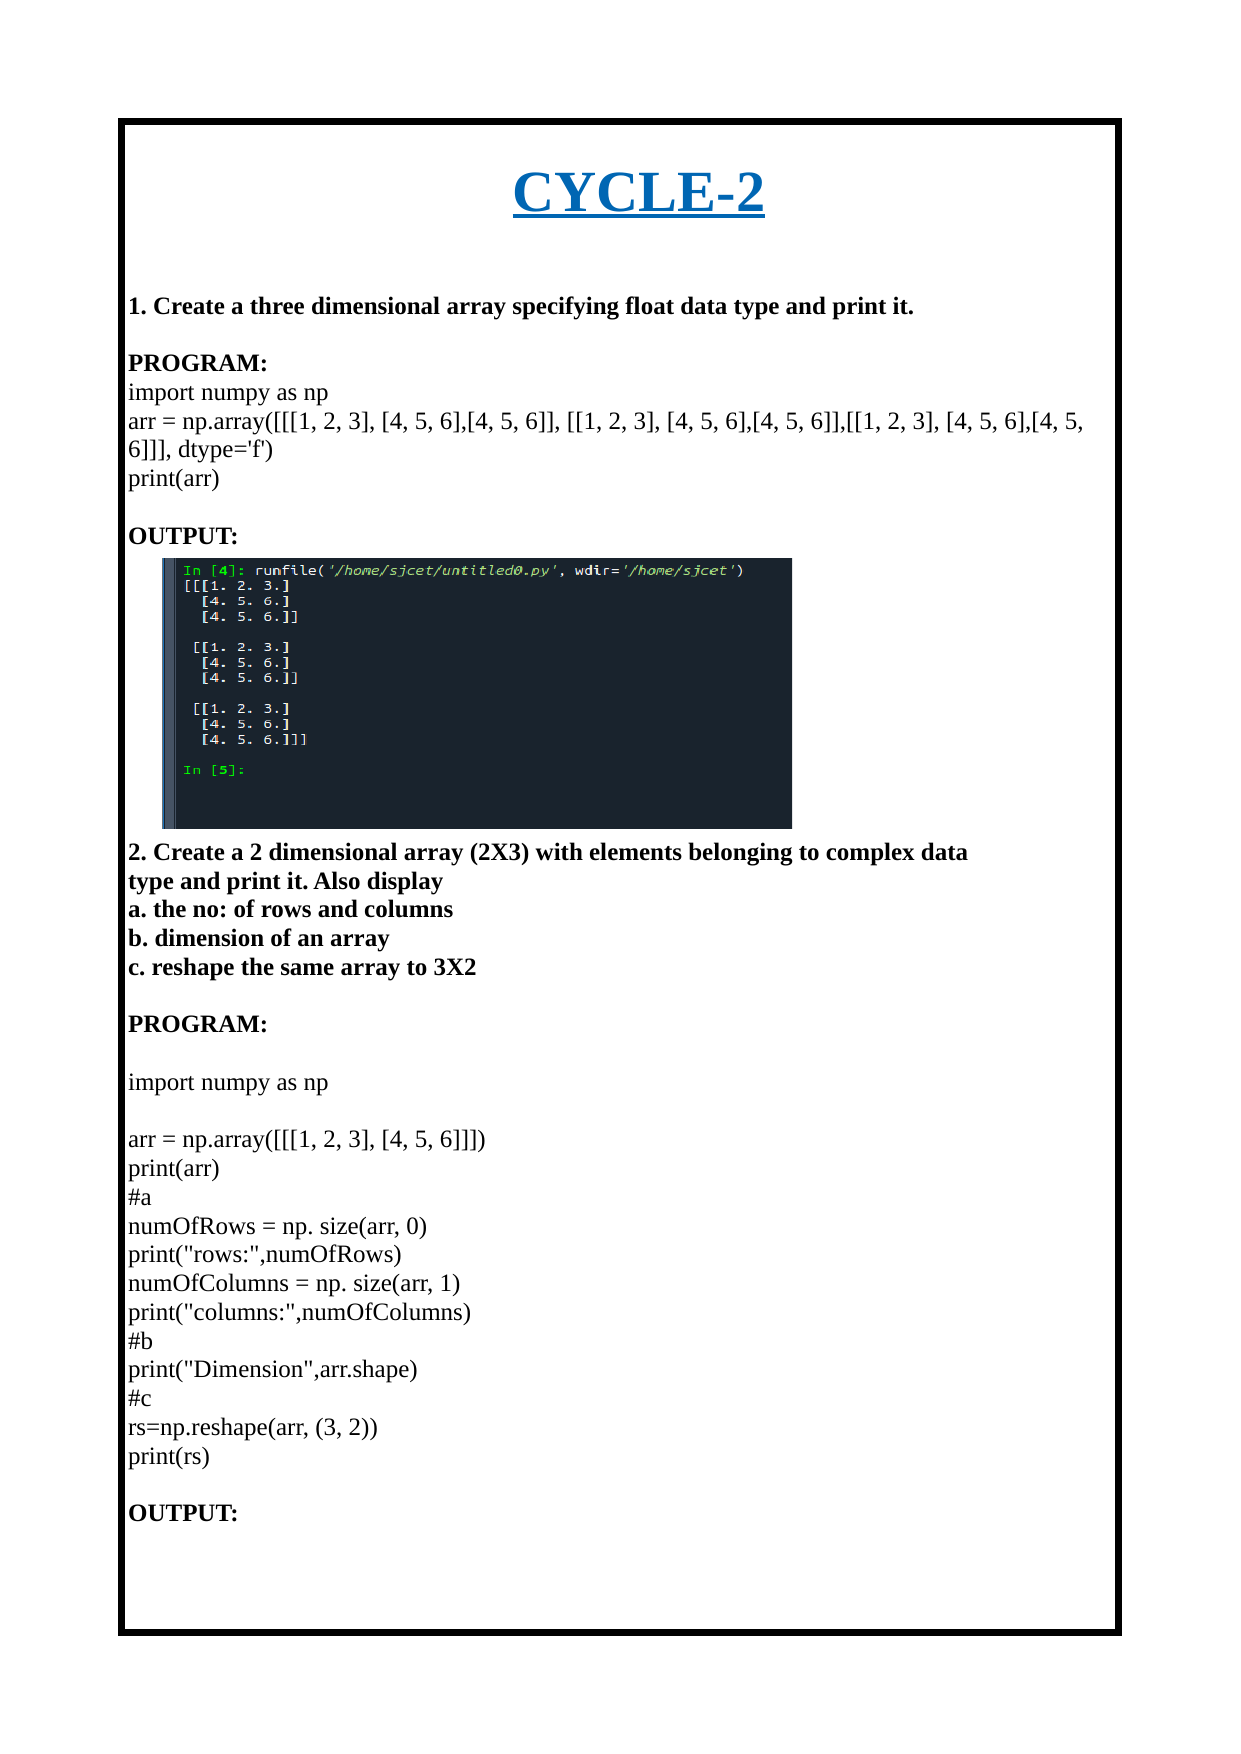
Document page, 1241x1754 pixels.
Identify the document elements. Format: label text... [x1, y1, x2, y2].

text numOfRows = np. size(arr, 0) [128, 1211, 1112, 1239]
text 2. Create a 2 dimensional array (2X3) with elements belonging to complex data [128, 837, 1112, 866]
text import numpy as np [128, 1067, 1112, 1096]
text arr = np.array([[[1, 2, 3], [4, 5, 6]]]) [128, 1124, 1112, 1153]
picture [519, 669, 793, 829]
text OUTPUT: [128, 521, 1112, 549]
text print(arr) [128, 1153, 1112, 1182]
text #c [128, 1383, 1112, 1412]
text rs=np.reshape(arr, (3, 2)) [128, 1412, 1112, 1441]
text c. reshape the same array to 3X2 [128, 952, 1112, 981]
text numOfColumns = np. size(arr, 1) [128, 1268, 1112, 1297]
text OUTPUT: [128, 1498, 1112, 1527]
text a. the no: of rows and columns [128, 894, 1112, 923]
text 1. Create a three dimensional array specifying float data type and print it. [128, 291, 1112, 319]
text PROGRAM: [128, 1009, 1112, 1038]
text import numpy as np [128, 377, 1112, 406]
text print(rs) [128, 1441, 1112, 1469]
text arr = np.array([[[1, 2, 3], [4, 5, 6],[4, 5, 6]], [[1, 2, 3], [4, 5, 6],[4, 5, 6]],[[1, 2, 3], [4, 5, 6],[4, 5, 6]]], dtype='f') [128, 406, 1112, 463]
text print("rows:",numOfRows) [128, 1239, 1112, 1268]
text print("Dimension",arr.shape) [128, 1354, 1112, 1383]
text CYCLE-2 [128, 157, 1112, 224]
text print("columns:",numOfColumns) [128, 1297, 1112, 1326]
text #b [128, 1326, 1112, 1354]
text type and print it. Also display [128, 866, 1112, 894]
text print(arr) [128, 463, 1112, 492]
text b. dimension of an array [128, 923, 1112, 952]
text PROGRAM: [128, 348, 1112, 377]
text #a [128, 1182, 1112, 1211]
